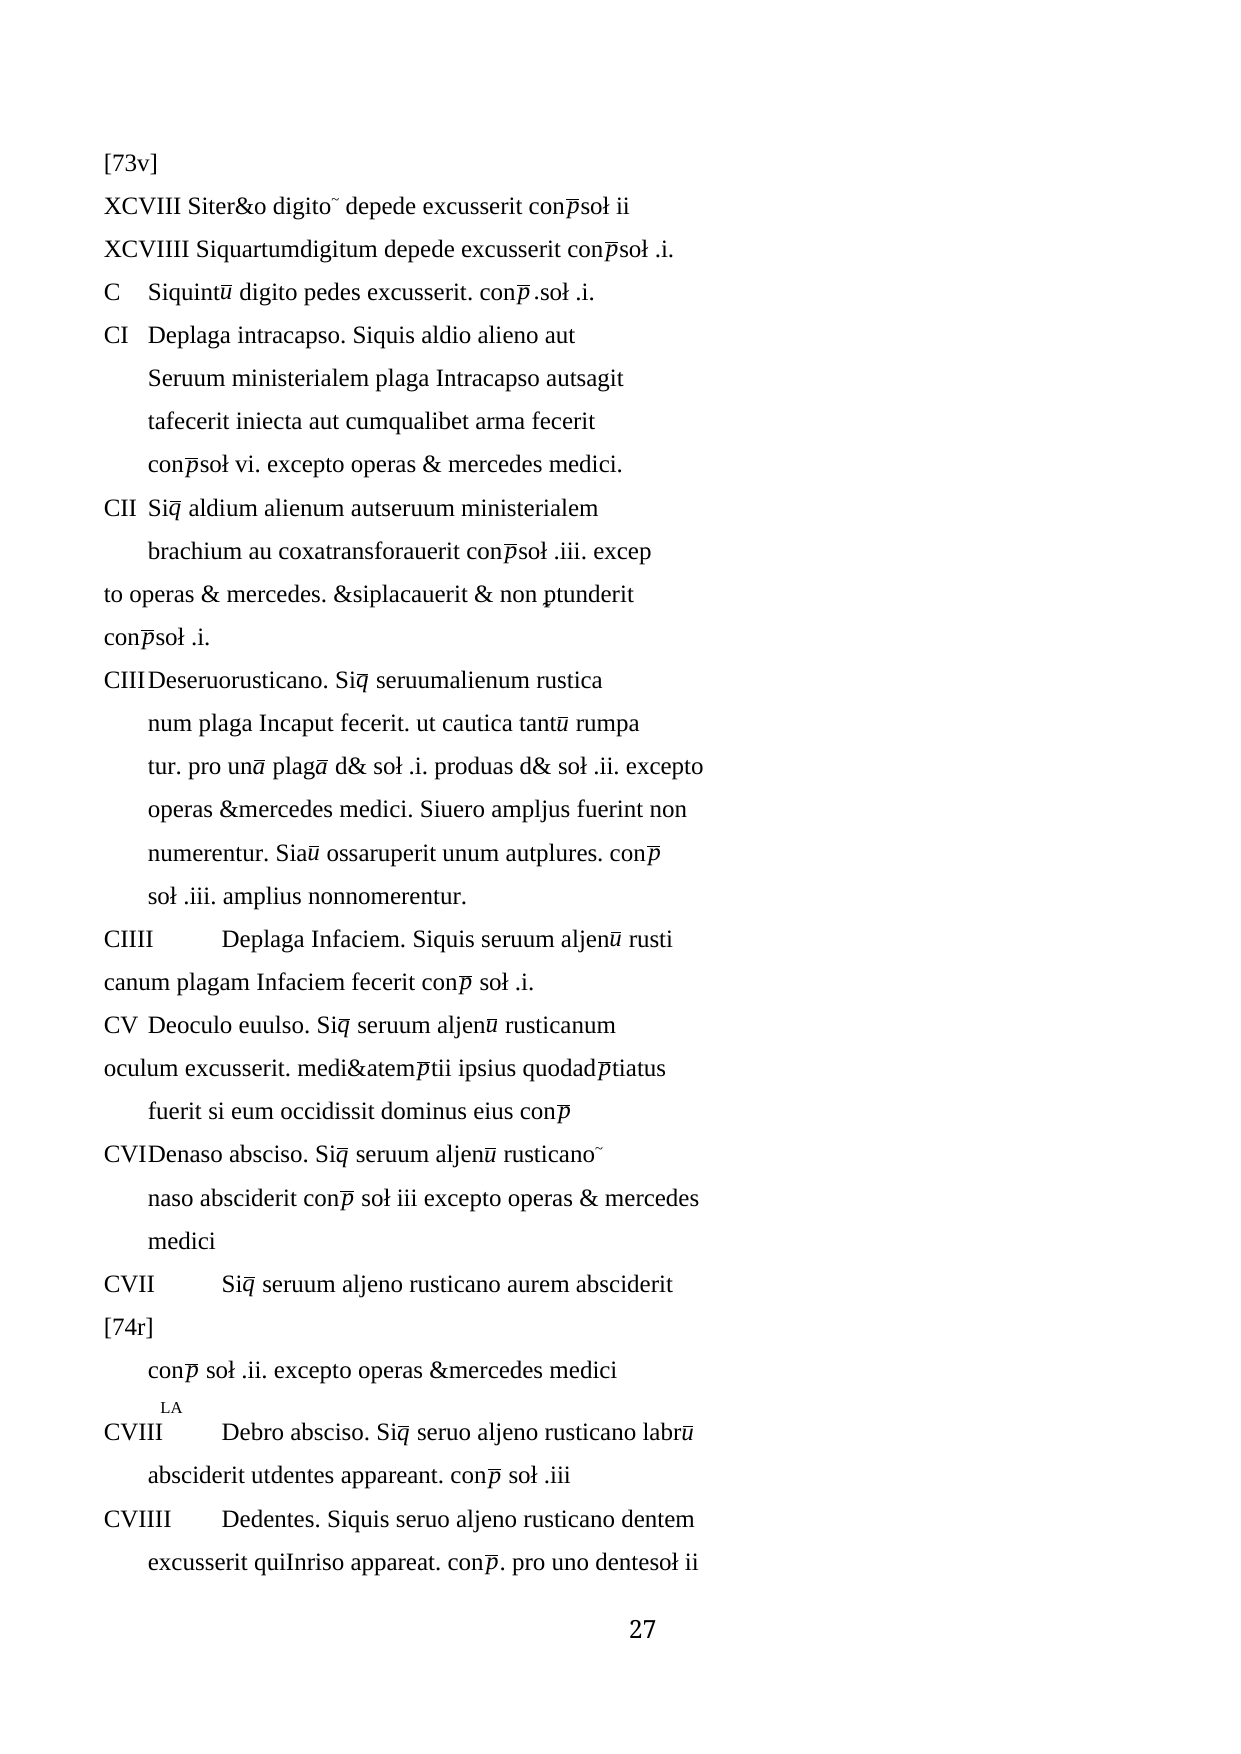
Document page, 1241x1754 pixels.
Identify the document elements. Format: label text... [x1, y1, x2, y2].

text CVII Si seruum aljeno rusticano aurem absciderit [103, 1269, 1211, 1298]
text tur. pro un plag d& soł .i. produas d& soł .ii. excepto [103, 751, 1211, 780]
text LA [103, 1398, 1211, 1417]
text to operas & mercedes. &siplacauerit & non ᵱtunderit [103, 579, 1211, 608]
text con soł .ii. excepto operas &mercedes medici [103, 1355, 1211, 1384]
text brachium au coxatransforauerit consoł .iii. excep [103, 536, 1211, 564]
text oculum excusserit. medi&atemtii ipsius quodadtiatus [103, 1053, 1211, 1082]
text fuerit si eum occidissit dominus eius con [103, 1096, 1211, 1125]
text numerentur. Sia ossaruperit unum autplures. con [103, 838, 1211, 866]
text XCVIII Siter&o digito~ depede excusserit consoł ii [103, 191, 1211, 219]
text CIIII Deplaga Infaciem. Siquis seruum aljen rusti [103, 924, 1211, 953]
text [74r] [103, 1312, 1211, 1341]
text canum plagam Infaciem fecerit con soł .i. [103, 967, 1211, 996]
text Seruum ministerialem plaga Intracapso autsagit [103, 363, 1211, 392]
text excusserit quiInriso appareat. con. pro uno dentesoł ii [103, 1547, 1211, 1576]
text CIII Deseruorusticano. Si seruumalienum rustica [103, 665, 1211, 694]
text operas &mercedes medici. Siuero ampljus fuerint non [103, 794, 1211, 823]
text CVI Denaso absciso. Si seruum aljen rusticano~ [103, 1139, 1211, 1168]
text CV Deoculo euulso. Si seruum aljen rusticanum [103, 1010, 1211, 1039]
text CVIII Debro absciso. Si seruo aljeno rusticano labr [103, 1417, 1211, 1446]
text soł .iii. amplius nonnomerentur. [103, 881, 1211, 909]
text CVIIII Dedentes. Siquis seruo aljeno rusticano dentem [103, 1504, 1211, 1532]
text consoł .i. [103, 622, 1211, 651]
text num plaga Incaput fecerit. ut cautica tant rumpa [103, 708, 1211, 737]
text naso absciderit con soł iii excepto operas & mercedes [103, 1183, 1211, 1211]
text XCVIIII Siquartumdigitum depede excusserit consoł .i. [103, 234, 1211, 263]
text CI Deplaga intracapso. Siquis aldio alieno aut [103, 320, 1211, 349]
text tafecerit iniecta aut cumqualibet arma fecerit [103, 406, 1211, 435]
text CII Si aldium alienum autseruum ministerialem [103, 493, 1211, 521]
text absciderit utdentes appareant. con soł .iii [103, 1461, 1211, 1489]
text consoł vi. excepto operas & mercedes medici. [103, 449, 1211, 478]
text [73v] [103, 148, 1211, 176]
text C Siquint digito pedes excusserit. consoł .i. [103, 277, 1211, 306]
text medici [103, 1226, 1211, 1254]
